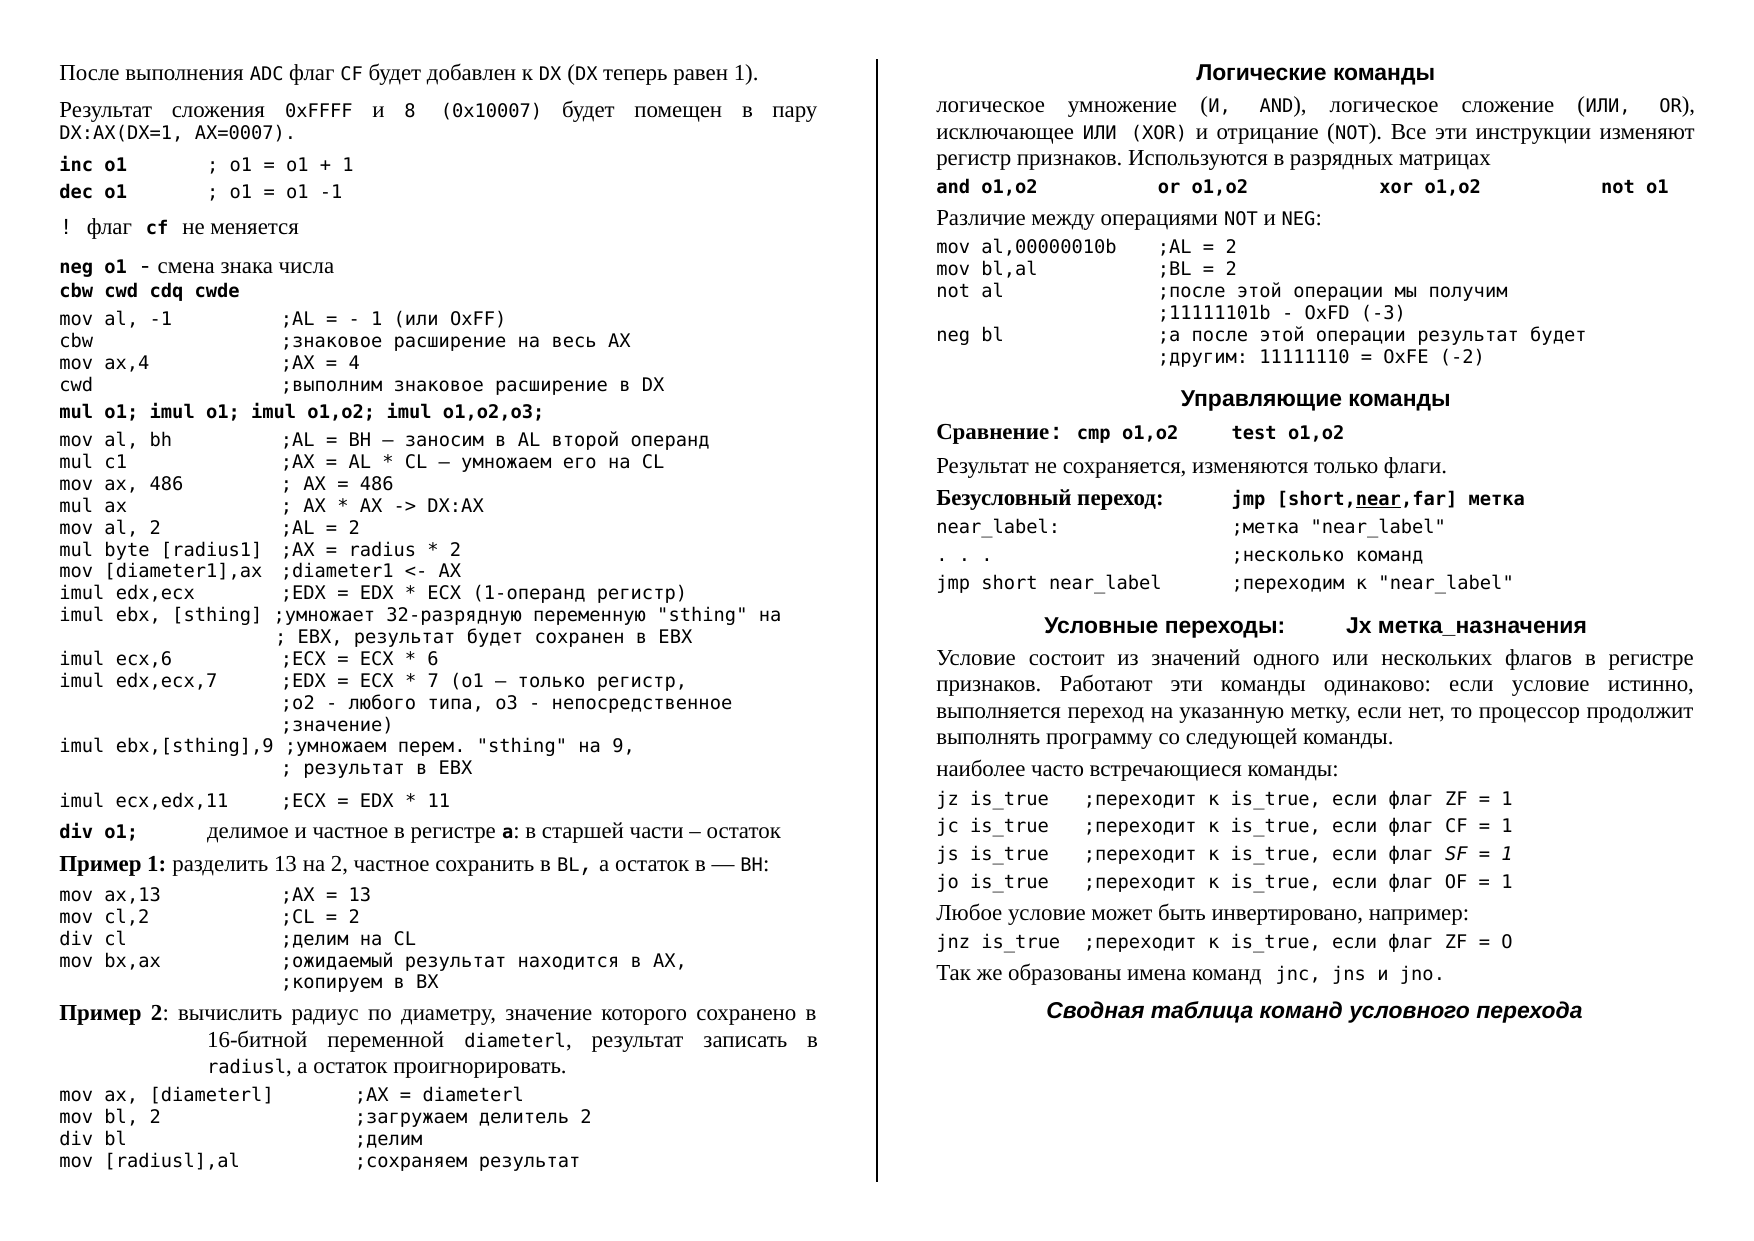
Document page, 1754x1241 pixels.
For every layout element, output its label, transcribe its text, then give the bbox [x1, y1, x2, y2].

text . . . ;несколько команд [936, 544, 1695, 566]
text mov al, 2 ;AL = 2 [59, 517, 818, 539]
text mov ах,4 ;АХ = 4 [59, 352, 818, 374]
text ;значение) [281, 714, 818, 736]
text div bl ;делим [59, 1128, 818, 1150]
text Условные переходы: Jx метка_назначения [936, 612, 1695, 638]
text mov al,00000010b ;AL = 2 [936, 236, 1695, 258]
text mul ах ; АХ * АХ -> DX:AX [59, 495, 818, 517]
text inc o1 ; o1 = o1 + 1 [59, 154, 818, 176]
text После выполнения ADC флаг CF будет добавлен к DX (DX теперь равен 1). [59, 59, 818, 85]
text jnz is_true ;переходит к is_true, если флаг ZF = О [936, 931, 1695, 953]
text jz is_true ;переходит к is_true, если флаг ZF = 1 [936, 788, 1695, 809]
text Любое условие может быть инвертировано, например: [936, 899, 1695, 925]
text imul edx,ecx,7 ;EDX = ECX * 7 (o1 — только регистр, [59, 670, 818, 692]
text div сl ;делим на CL [59, 928, 818, 949]
text imul есх,6 ;ЕСХ = ЕСХ * 6 [59, 648, 818, 670]
text ;o2 - любого типа, o3 - непосредственнoe [59, 692, 818, 714]
text логическое умножение (И, AND), логическое сложение (ИЛИ, OR), исключающее ИЛИ (XOR) и отрицание (NOT). Все эти инструкции изменяют регистр признаков. Используются в разрядных матрицах [936, 91, 1695, 170]
text mov ах, 486 ; АХ = 486 [59, 473, 818, 495]
text div o1; делимое и частное в регистре a: в старшей части – остаток [59, 817, 818, 844]
text mov al, bh ;AL = ВН — заносим в AL второй операнд [59, 429, 818, 451]
text and o1,o2 or o1,o2 xor o1,o2 not o1 [936, 176, 1695, 198]
text cwd ;выполним знаковое расширение в DX [59, 374, 818, 396]
text neg o1 - смена знака числа [59, 252, 818, 280]
text ;копируем в ВХ [207, 971, 818, 993]
text Результат не сохраняется, изменяются только флаги. [936, 452, 1695, 478]
text cbw ;знаковое расширение на весь АХ [59, 330, 818, 352]
text ; результат в ЕВХ [59, 757, 818, 779]
text imul ebx,[sthing],9 ;умножаем перем. "sthing" на 9, [59, 736, 818, 757]
text jc is_true ;переходит к is_true, если флаг CF = 1 [936, 815, 1695, 837]
text Различие между операциями NOT и NEG: [936, 204, 1695, 231]
text imul ecx,edx,11 ;ЕСХ = EDX * 11 [59, 790, 818, 812]
text Условие состоит из значений одного или нескольких флагов в регистре признаков. Работают эти команды одинаково: если условие истинно, выполняется переход на указанную метку, если нет, то процессор продолжит выполнять программу со следующей команды. [936, 644, 1695, 749]
text near_label: ;метка "near_label" [936, 516, 1695, 538]
text Пример 2: вычислить радиус по диаметру, значение которого сохранено в 16-битной переменной diameterl, результат записать в radiusl, а остаток проигнорировать. [59, 999, 818, 1078]
text Управляющие команды [936, 385, 1695, 412]
text Логические команды [936, 59, 1695, 85]
text not al ;после этой операции мы получим [936, 280, 1695, 302]
text mul o1; imul o1; imul o1,o2; imul o1,o2,o3; [59, 401, 818, 423]
text ;другим: 11111110 = OxFE (-2) [1158, 346, 1695, 368]
text Безусловный переход: jmp [short,near,far] метка [936, 484, 1695, 511]
text Результат сложения 0xFFFF и 8 (0x10007) будет помещен в пару DX:AX(DX=1, АХ=0007). [59, 96, 818, 144]
text Пример 1: разделить 13 на 2, частное сохранить в BL, а остаток в — ВН: [59, 850, 818, 878]
text mov сl,2 ;CL = 2 [59, 906, 818, 928]
text mov ах, [diameterl] ;АХ = diameterl [59, 1084, 818, 1106]
text neg bl ;а после этой операции результат будет [936, 324, 1695, 346]
text Сводная таблица команд условного перехода [936, 997, 1695, 1023]
text dec o1 ; o1 = o1 -1 [59, 181, 818, 203]
text mov [diameter1],ax ;diameter1 <- AX [59, 561, 818, 582]
text mov bl,al ;BL = 2 [936, 258, 1695, 280]
text mov bl, 2 ;загружаем делитель 2 [59, 1106, 818, 1128]
text mul с1 ;АХ = AL * CL — умножаем его на CL [59, 451, 818, 473]
text mul byte [radius1] ;AX = radius * 2 [59, 539, 818, 561]
text cbw cwd cdq cwde [59, 280, 818, 302]
text jo is_true ;переходит к is_true, если флаг ОF = 1 [936, 871, 1695, 893]
text imul edx,ecx ;EDX = EDX * ECX (1-операнд регистр) [59, 582, 818, 604]
text ; ЕВХ, результат будет сохранен в ЕВХ [0, 626, 818, 648]
text наиболее часто встречающиеся команды: [936, 755, 1695, 782]
text ! флаг cf не меняется [59, 213, 818, 242]
text Сравнение: cmp o1,o2 test o1,o2 [936, 418, 1695, 446]
text ;11111101b - OxFD (-3) [1158, 302, 1695, 324]
text js is_true ;переходит к is_true, если флаг SF = 1 [936, 843, 1695, 865]
text mov [radiusl],al ;сохраняем результат [59, 1150, 818, 1172]
text mov ах,13 ;АХ = 13 [59, 884, 818, 906]
text jmp short near_label ;переходим к "near_label" [936, 572, 1695, 594]
text Так же образованы имена команд jnc, jns и jno. [936, 959, 1695, 985]
text mov bx,ах ;ожидаемый результат находится в АХ, [59, 949, 818, 971]
text mov al, -1 ;AL = - 1 (или OxFF) [59, 308, 818, 330]
text imul ebx, [sthing] ;умножает 32-разрядную переменную "sthing" на [59, 604, 818, 626]
